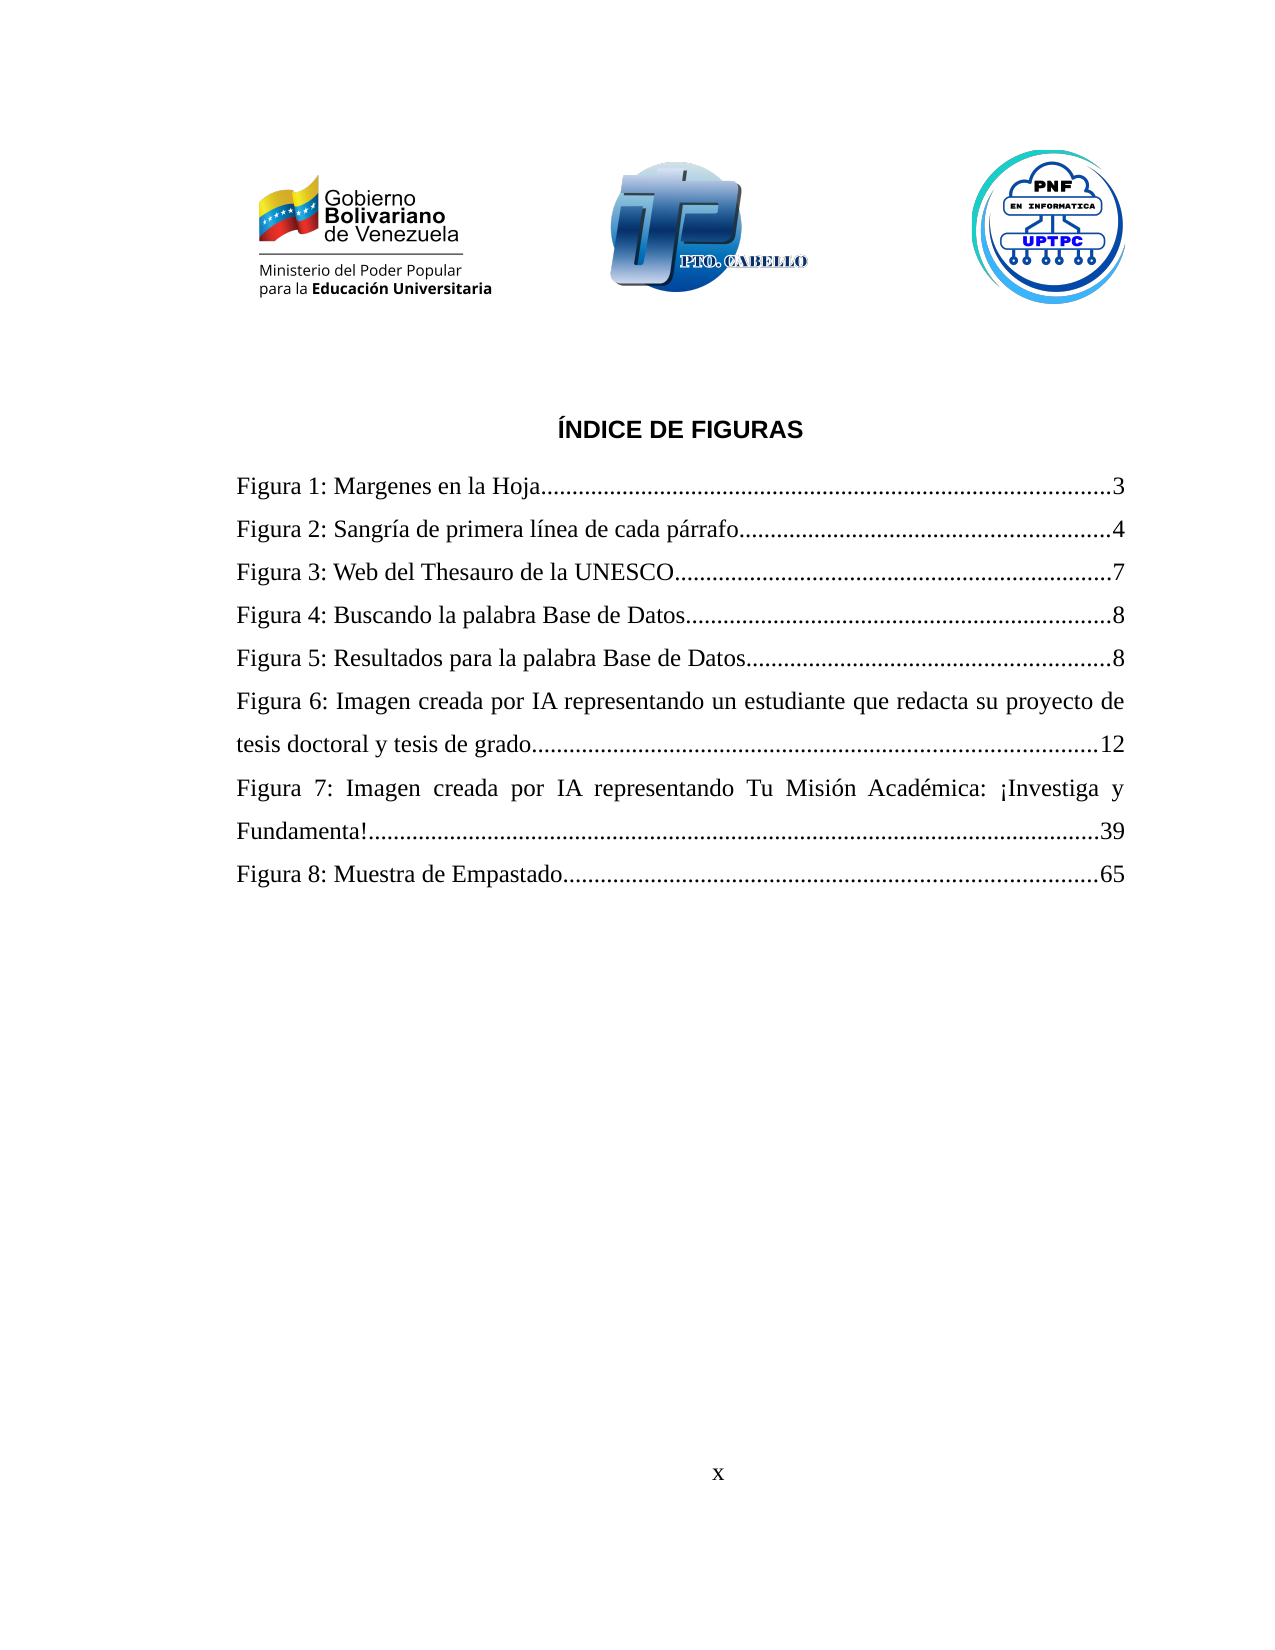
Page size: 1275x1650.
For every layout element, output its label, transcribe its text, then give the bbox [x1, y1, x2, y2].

text Figura 1: Margenes en la Hoja 3 [236, 471, 1125, 499]
subtitle ÍNDICE DE FIGURAS [236, 415, 1125, 444]
text Figura 7: Imagen creada por IA representando Tu Misión Académica: ¡Investiga y Fundamenta! 39 [236, 773, 1125, 844]
text Figura 3: Web del Thesauro de la UNESCO 7 [236, 557, 1125, 586]
picture [971, 150, 1125, 304]
text Figura 2: Sangría de primera línea de cada párrafo 4 [236, 514, 1125, 543]
text Figura 5: Resultados para la palabra Base de Datos 8 [236, 643, 1125, 672]
picture [605, 151, 810, 303]
text Figura 8: Muestra de Empastado 65 [236, 859, 1125, 888]
text Figura 6: Imagen creada por IA representando un estudiante que redacta su proyecto de tesis doctoral y tesis de grado 12 [236, 686, 1125, 758]
picture [236, 158, 510, 310]
text Figura 4: Buscando la palabra Base de Datos 8 [236, 600, 1125, 629]
